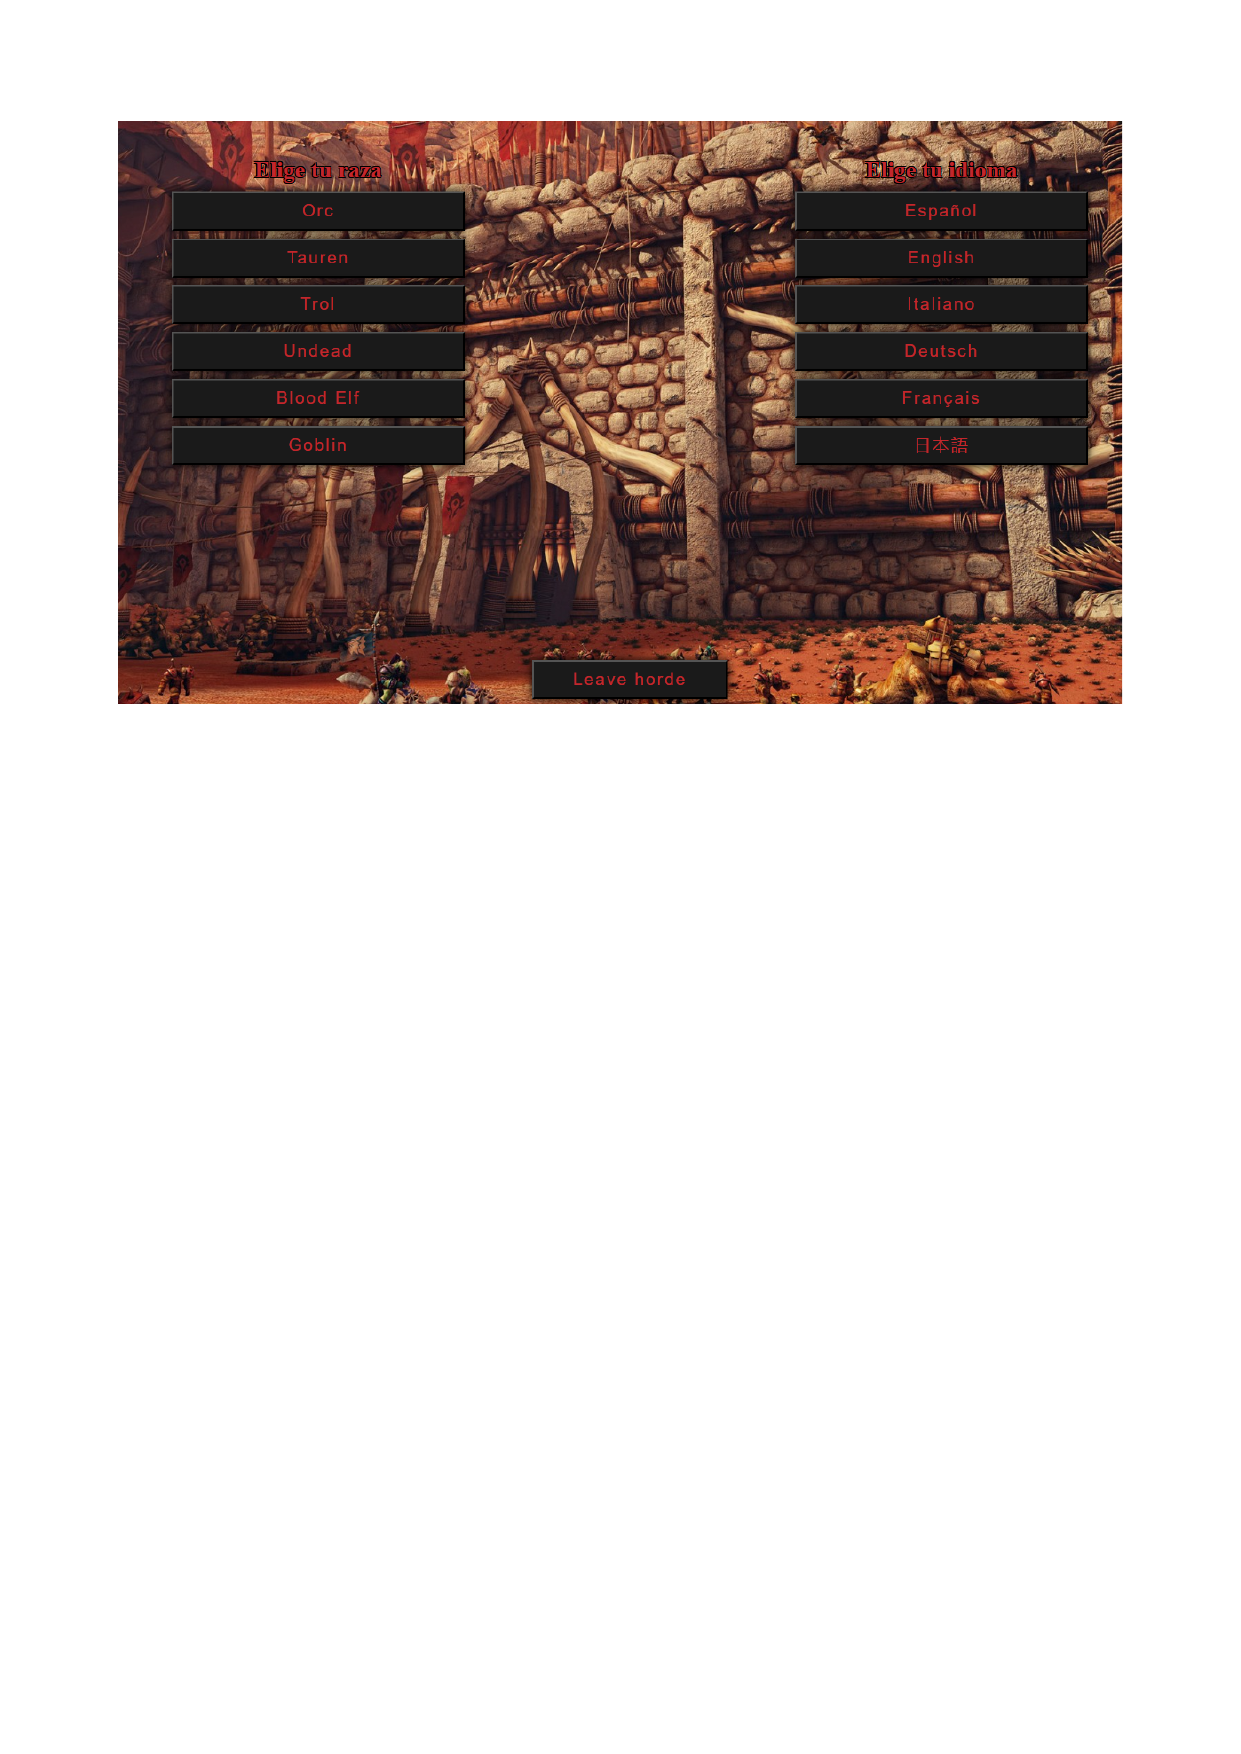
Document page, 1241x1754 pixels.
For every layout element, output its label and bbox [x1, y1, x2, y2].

picture [118, 121, 1123, 704]
